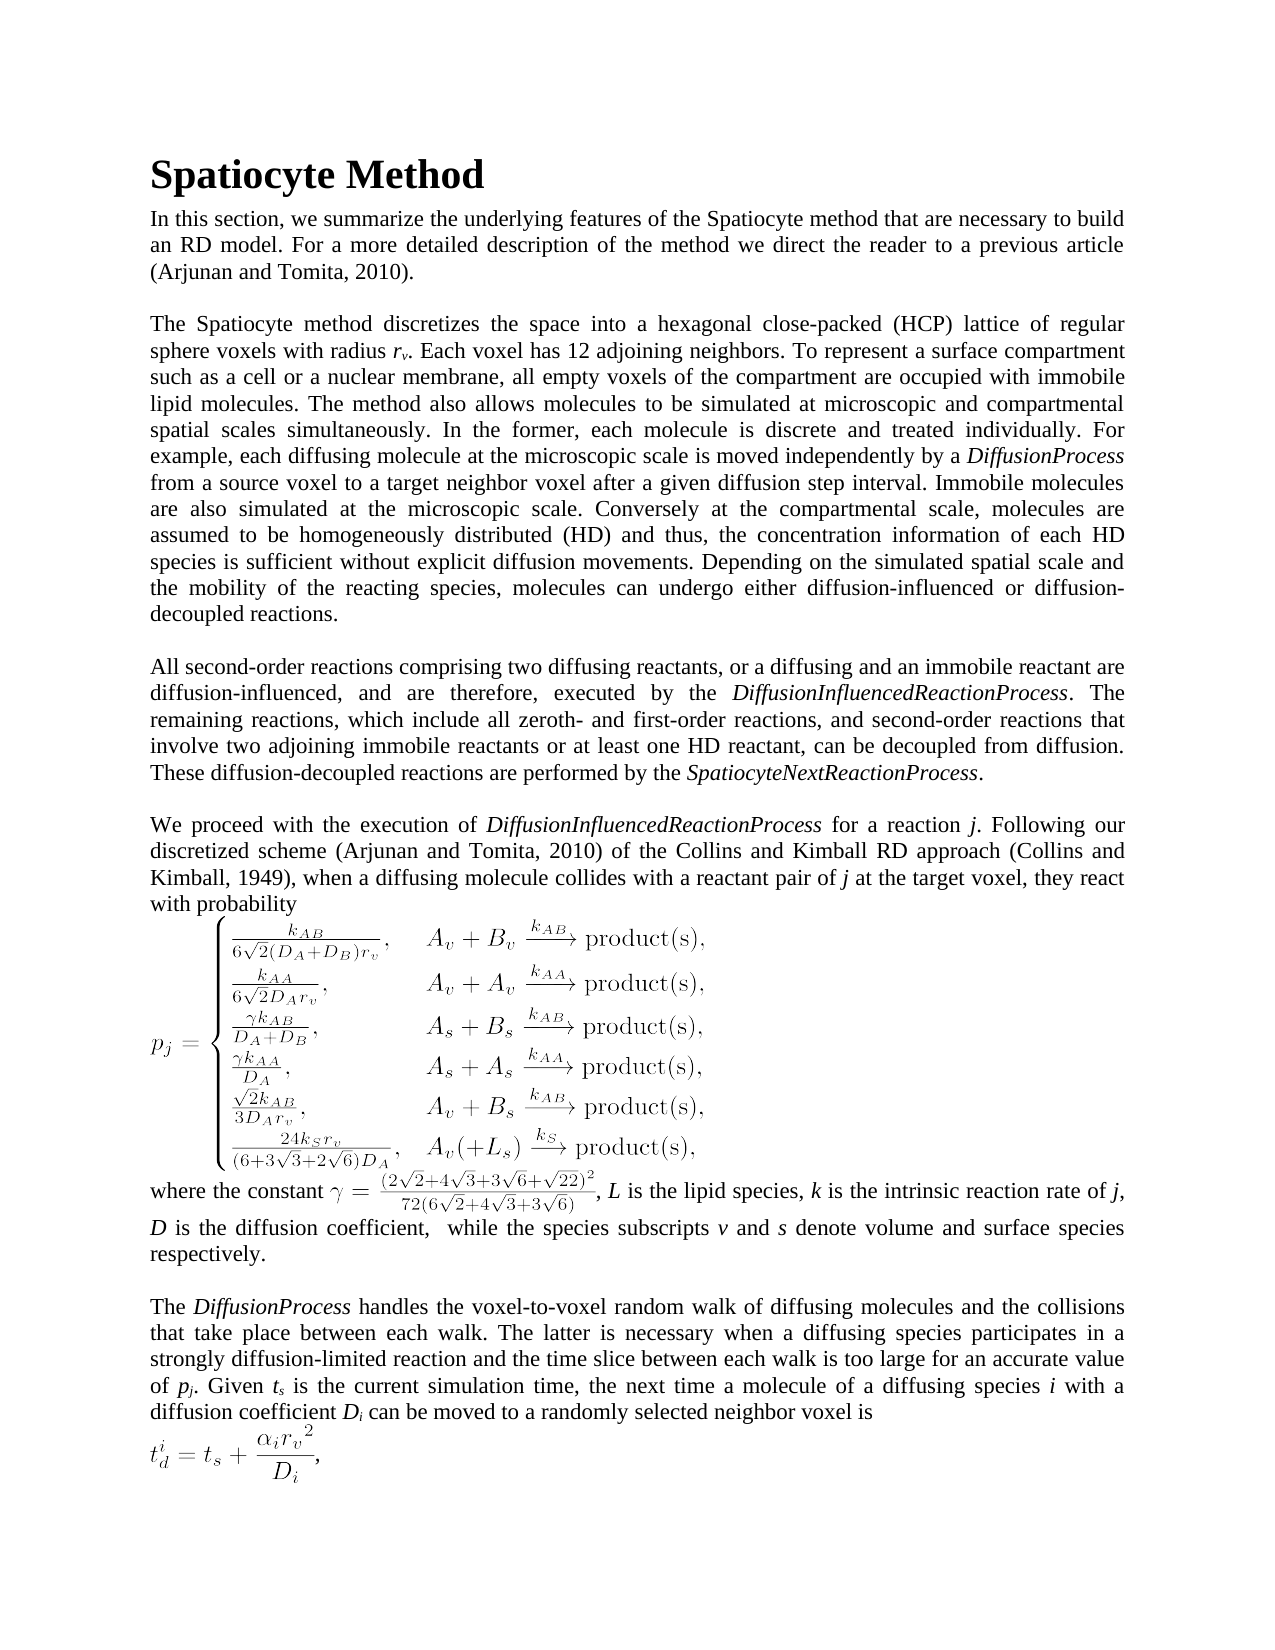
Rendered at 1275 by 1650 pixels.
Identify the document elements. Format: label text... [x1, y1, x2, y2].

text All second-order reactions comprising two diffusing reactants, or a diffusing and an immobile reactant are diffusion-influenced, and are therefore, executed by the DiffusionInfluencedReactionProcess. The remaining reactions, which include all zeroth- and first-order reactions, and second-order reactions that involve two adjoining immobile reactants or at least one HD reactant, can be decoupled from diffusion. These diffusion-decoupled reactions are performed by the SpatiocyteNextReactionProcess. [150, 653, 1125, 785]
text The DiffusionProcess handles the voxel-to-voxel random walk of diffusing molecules and the collisions that take place between each walk. The latter is necessary when a diffusing species participates in a strongly diffusion-limited reaction and the time slice between each walk is too large for an accurate value of pj. Given ts is the current simulation time, the next time a molecule of a diffusing species i with a diffusion coefficient Di can be moved to a randomly selected neighbor voxel is [150, 1293, 1125, 1424]
text where the constant , L is the lipid species, k is the intrinsic reaction rate of j, D is the diffusion coefficient, while the species subscripts v and s denote volume and surface species respectively. [150, 1170, 1125, 1266]
text , [150, 1424, 1125, 1483]
text The Spatiocyte method discretizes the space into a hexagonal close-packed (HCP) lattice of regular sphere voxels with radius rv. Each voxel has 12 adjoining neighbors. To represent a surface compartment such as a cell or a nuclear membrane, all empty voxels of the compartment are occupied with immobile lipid molecules. The method also allows molecules to be simulated at microscopic and compartmental spatial scales simultaneously. In the former, each molecule is discrete and treated individually. For example, each diffusing molecule at the microscopic scale is moved independently by a DiffusionProcess from a source voxel to a target neighbor voxel after a given diffusion step interval. Immobile molecules are also simulated at the microscopic scale. Conversely at the compartmental scale, molecules are assumed to be homogeneously distributed (HD) and thus, the concentration information of each HD species is sufficient without explicit diffusion movements. Depending on the simulated spatial scale and the mobility of the reacting species, molecules can undergo either diffusion-influenced or diffusion-decoupled reactions. [150, 311, 1125, 627]
text We proceed with the execution of DiffusionInfluencedReactionProcess for a reaction j. Following our discretized scheme (Arjunan and Tomita, 2010) of the Collins and Kimball RD approach (Collins and Kimball, 1949), when a diffusing molecule collides with a reactant pair of j at the target voxel, they react with probability [150, 811, 1125, 917]
text In this section, we summarize the underlying features of the Spatiocyte method that are necessary to build an RD model. For a more detailed description of the method we direct the reader to a previous article (Arjunan and Tomita, 2010). [150, 205, 1125, 284]
subtitle Spatiocyte Method [150, 150, 1125, 198]
